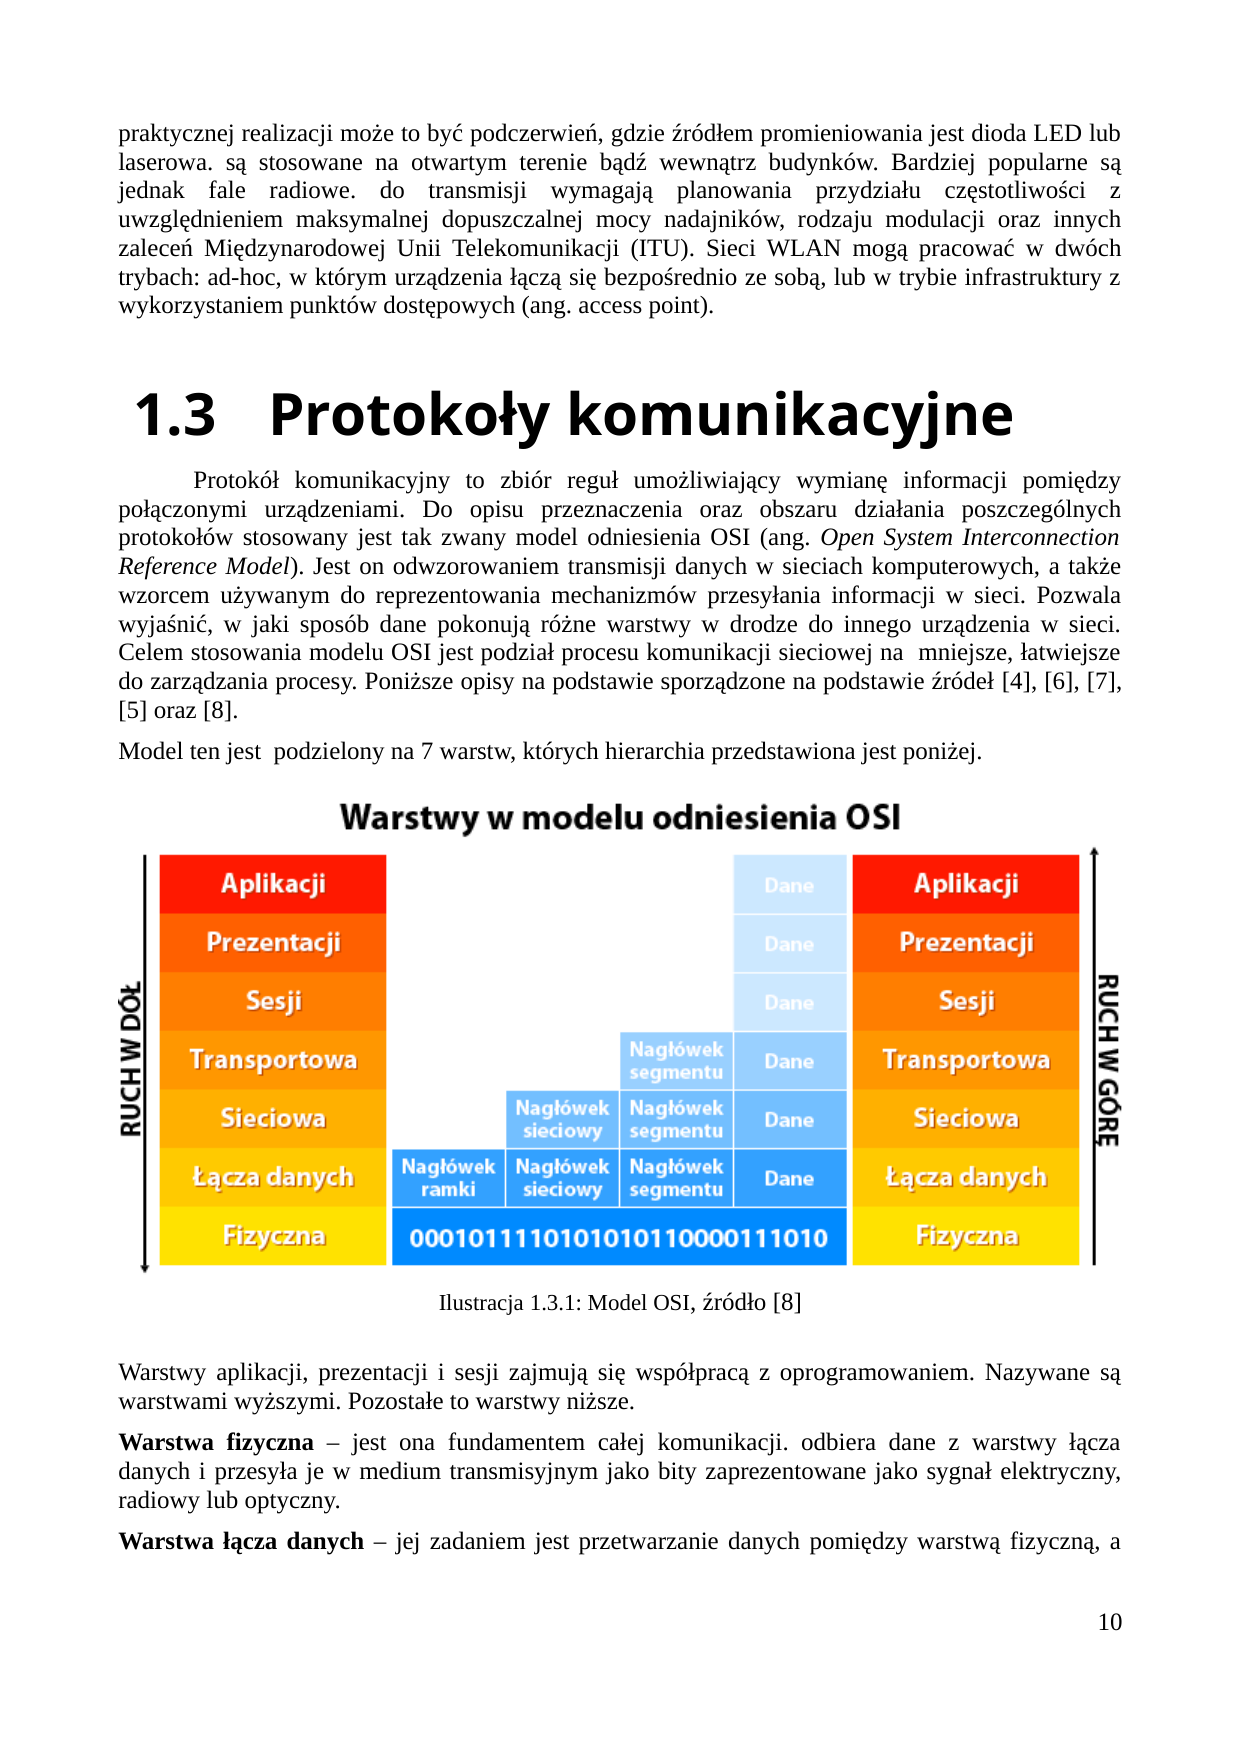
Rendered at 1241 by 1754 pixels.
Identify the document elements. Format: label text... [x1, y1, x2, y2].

text Model ten jest podzielony na 7 warstw, których hierarchia przedstawiona jest poniżej. [118, 736, 1122, 765]
text Warstwa łącza danych – jej zadaniem jest przetwarzanie danych pomiędzy warstwą fizyczną, a [118, 1526, 1122, 1555]
text Warstwy aplikacji, prezentacji i sesji zajmują się współpracą z oprogramowaniem. Nazywane są warstwami wyższymi. Pozostałe to warstwy niższe. [118, 1357, 1122, 1415]
text Protokół komunikacyjny to zbiór reguł umożliwiający wymianę informacji pomiędzy połączonymi urządzeniami. Do opisu przeznaczenia oraz obszaru działania poszczególnych protokołów stosowany jest tak zwany model odniesienia OSI (ang. Open System Interconnection Reference Model). Jest on odwzorowaniem transmisji danych w sieciach komputerowych, a także wzorcem używanym do reprezentowania mechanizmów przesyłania informacji w sieci. Pozwala wyjaśnić, w jaki sposób dane pokonują różne warstwy w drodze do innego urządzenia w sieci. Celem stosowania modelu OSI jest podział procesu komunikacji sieciowej na mniejsze, łatwiejsze do zarządzania procesy. Poniższe opisy na podstawie sporządzone na podstawie źródeł [4], [6], [7],[5] oraz [8]. [118, 465, 1122, 724]
subtitle Protokoły komunikacyjne [118, 373, 1122, 452]
text Ilustracja 1.3.1: Model OSI, źródło [8] [118, 1288, 1122, 1316]
picture [118, 790, 1123, 1288]
text Warstwa fizyczna – jest ona fundamentem całej komunikacji. odbiera dane z warstwy łącza danych i przesyła je w medium transmisyjnym jako bity zaprezentowane jako sygnał elektryczny, radiowy lub optyczny. [118, 1427, 1122, 1513]
text praktycznej realizacji może to być podczerwień, gdzie źródłem promieniowania jest dioda LED lub laserowa. są stosowane na otwartym terenie bądź wewnątrz budynków. Bardziej popularne są jednak fale radiowe. do transmisji wymagają planowania przydziału częstotliwości z uwzględnieniem maksymalnej dopuszczalnej mocy nadajników, rodzaju modulacji oraz innych zaleceń Międzynarodowej Unii Telekomunikacji (ITU). Sieci WLAN mogą pracować w dwóch trybach: ad-hoc, w którym urządzenia łączą się bezpośrednio ze sobą, lub w trybie infrastruktury z wykorzystaniem punktów dostępowych (ang. access point). [118, 118, 1122, 319]
